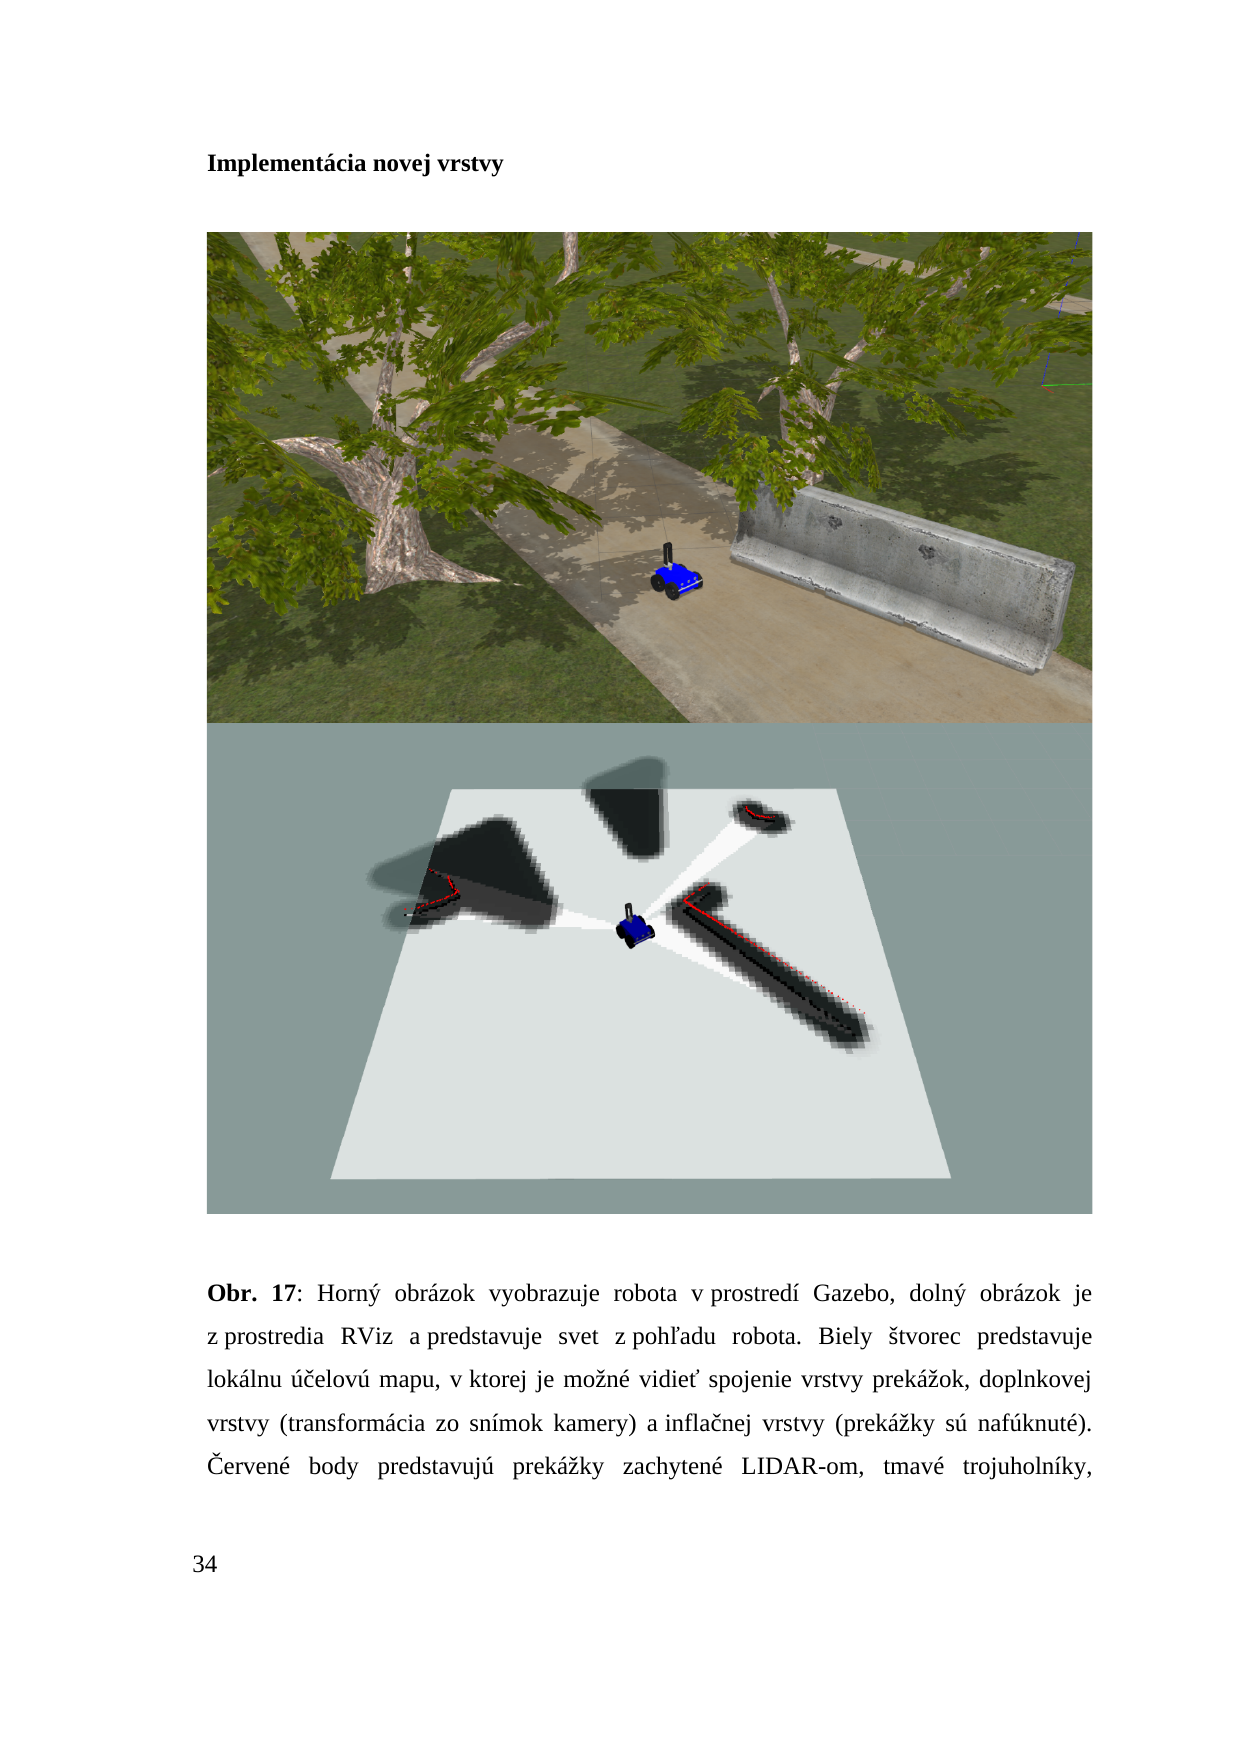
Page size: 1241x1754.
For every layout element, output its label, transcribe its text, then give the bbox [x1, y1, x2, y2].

subtitle Implementácia novej vrstvy [207, 148, 1092, 176]
text Obr. 17: Horný obrázok vyobrazuje robota v prostredí Gazebo, dolný obrázok je z prostredia RViz a predstavuje svet z pohľadu robota. Biely štvorec predstavuje lokálnu účelovú mapu, v ktorej je možné vidieť spojenie vrstvy prekážok, doplnkovej vrstvy (transformácia zo snímok kamery) a inflačnej vrstvy (prekážky sú nafúknuté). Červené body predstavujú prekážky zachytené LIDAR‑om, tmavé trojuholníky, [207, 1278, 1092, 1479]
